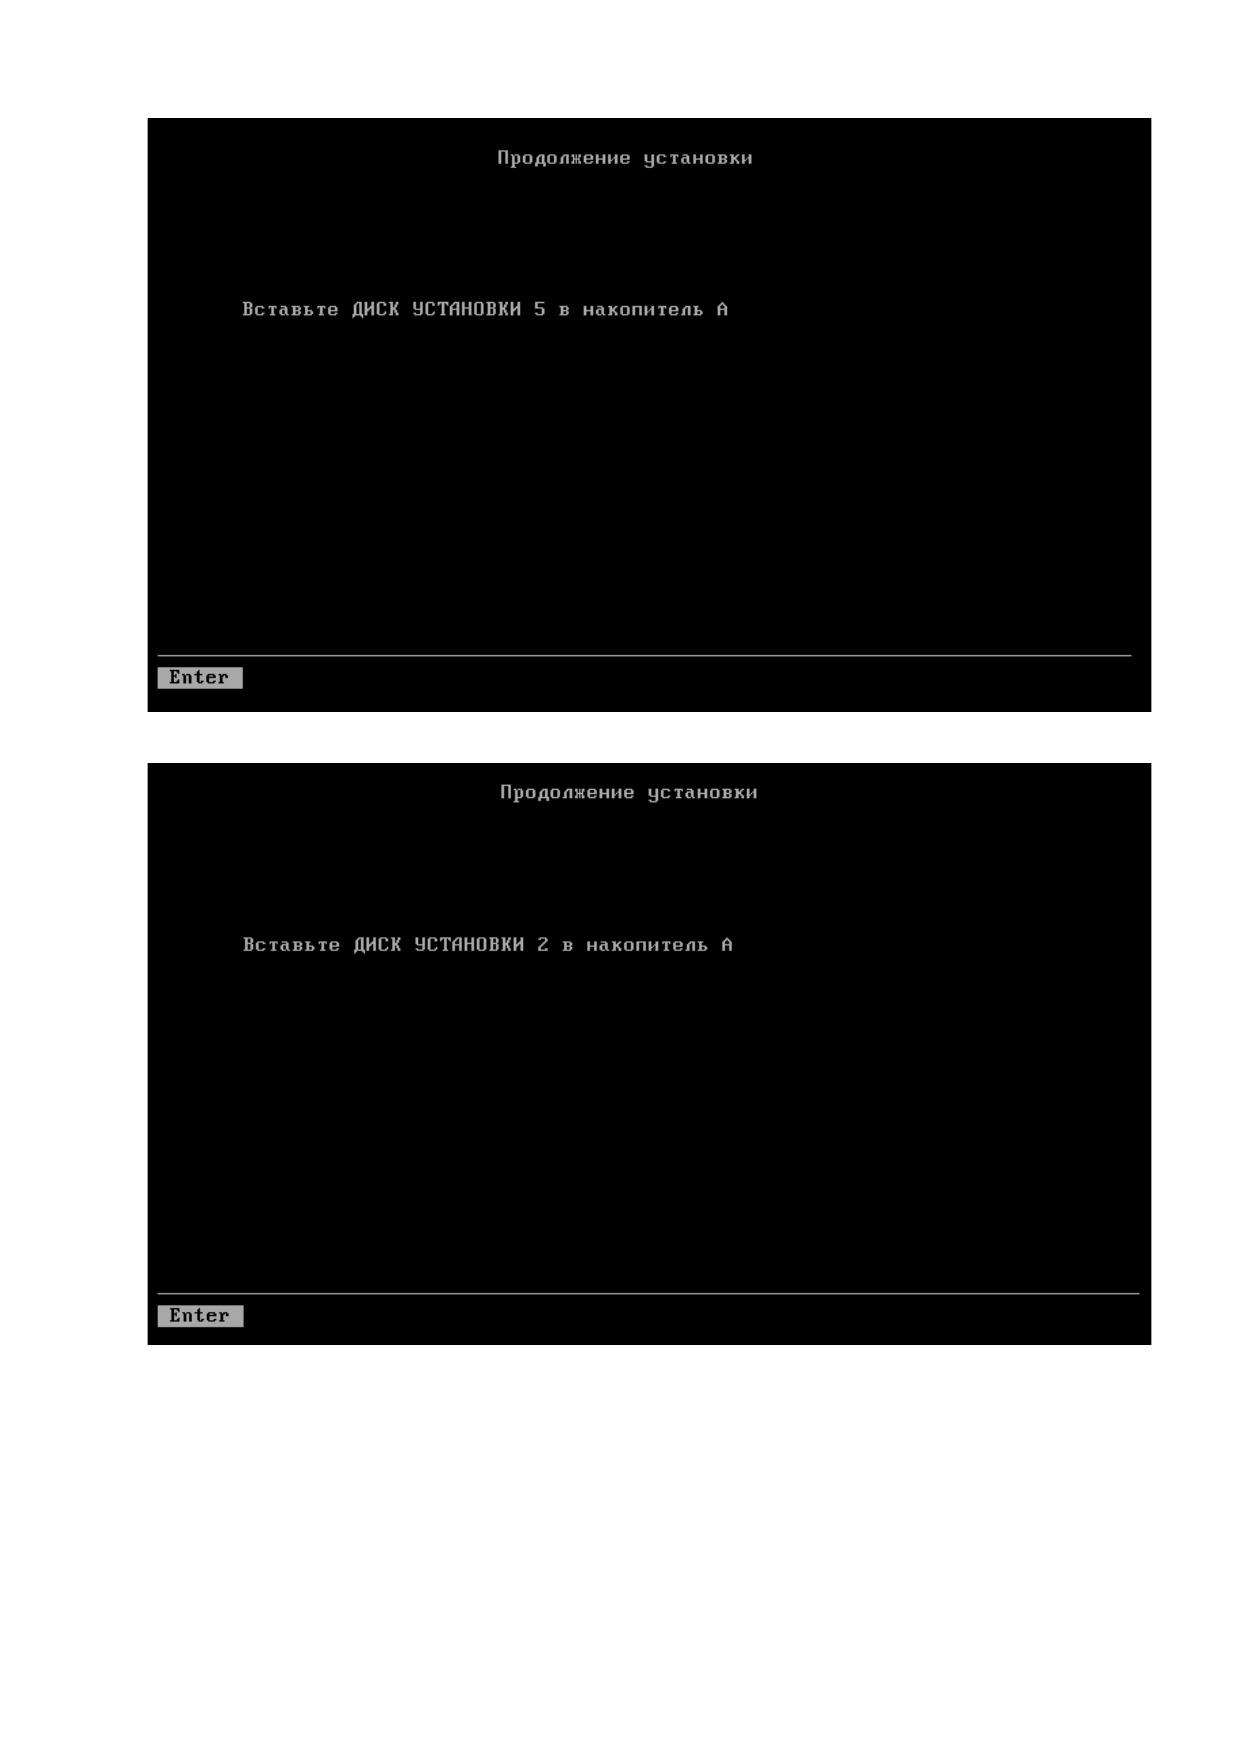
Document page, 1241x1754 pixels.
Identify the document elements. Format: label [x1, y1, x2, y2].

picture [147, 118, 1152, 712]
picture [147, 763, 1152, 1345]
